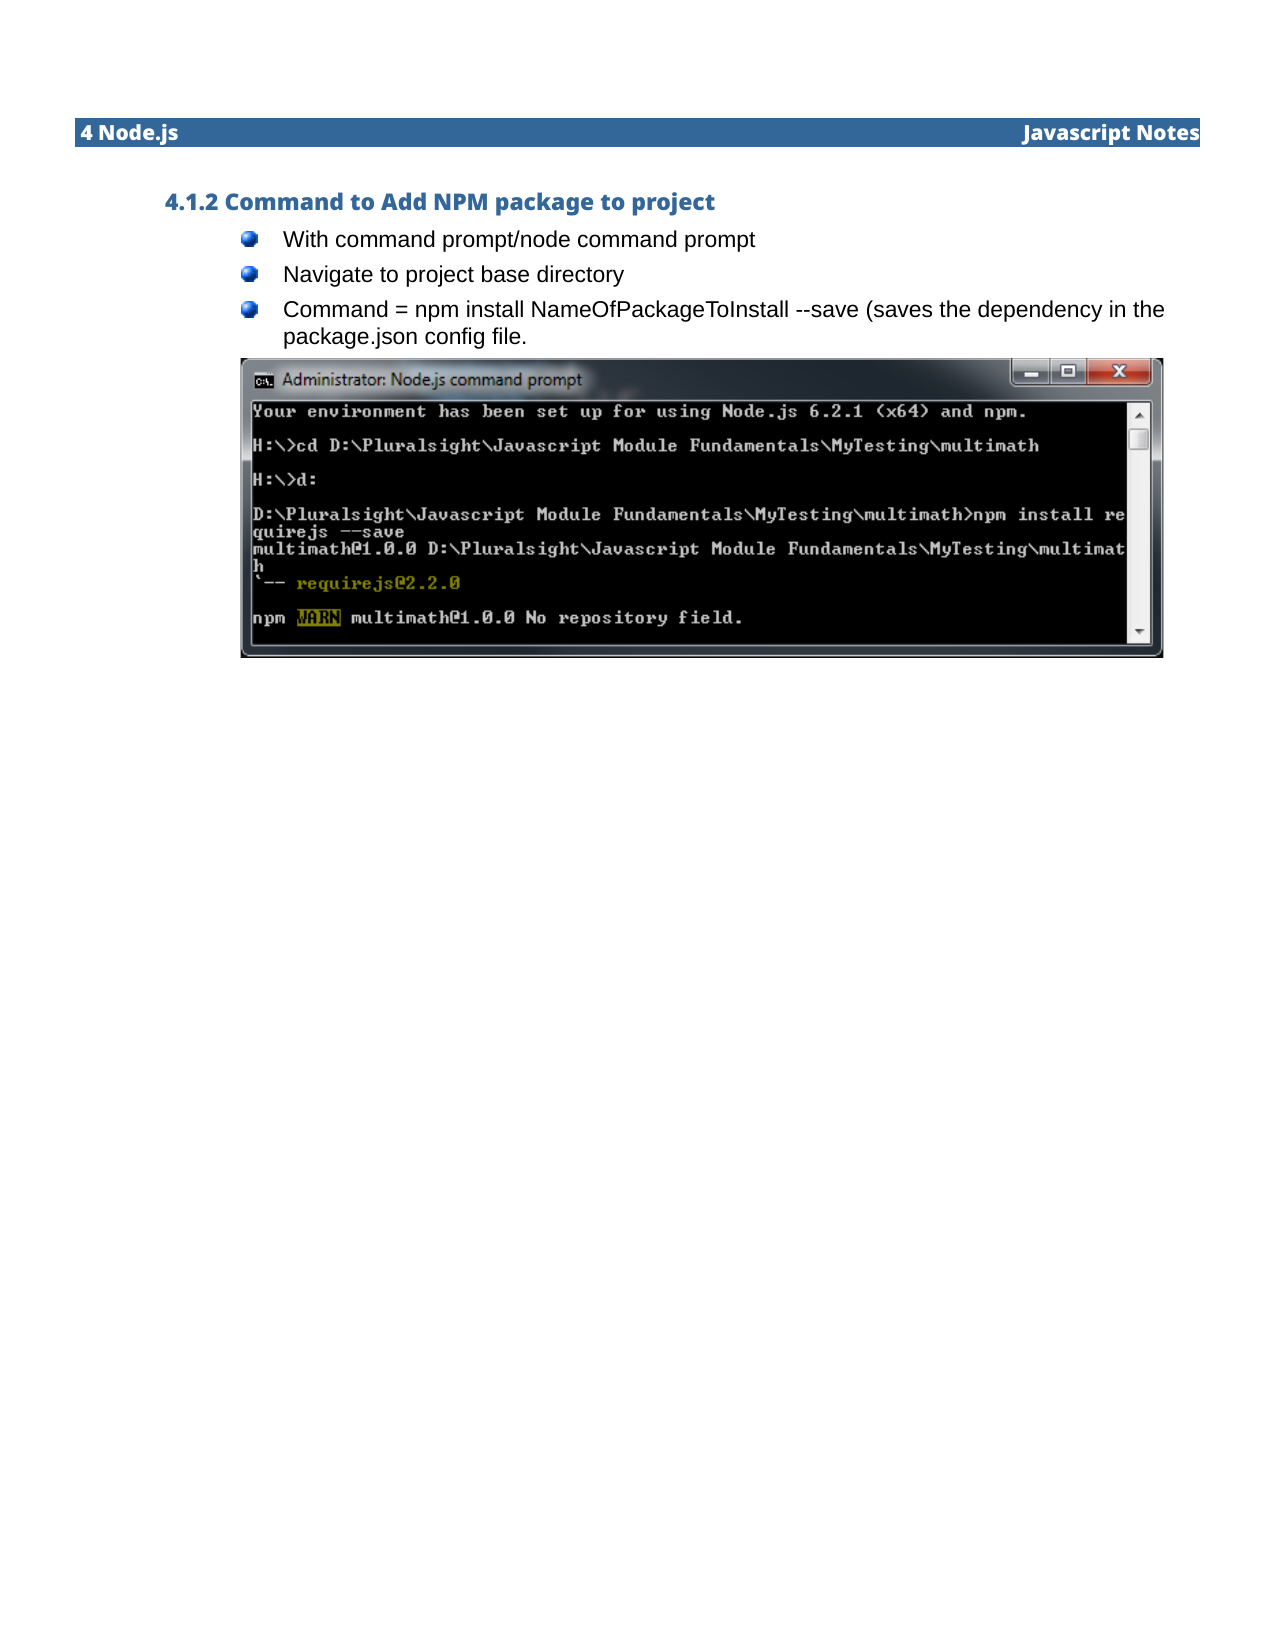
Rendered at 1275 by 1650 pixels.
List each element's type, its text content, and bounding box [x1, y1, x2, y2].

list With command prompt/node command prompt [241, 226, 1200, 252]
picture [241, 301, 258, 318]
subtitle Command to Add NPM package to project [75, 186, 1200, 217]
picture [241, 266, 258, 282]
picture [240, 358, 1164, 658]
list Command = npm install NameOfPackageToInstall --save (saves the dependency in the package.json config file. [241, 296, 1200, 349]
picture [241, 231, 258, 247]
list Navigate to project base directory [241, 261, 1200, 287]
